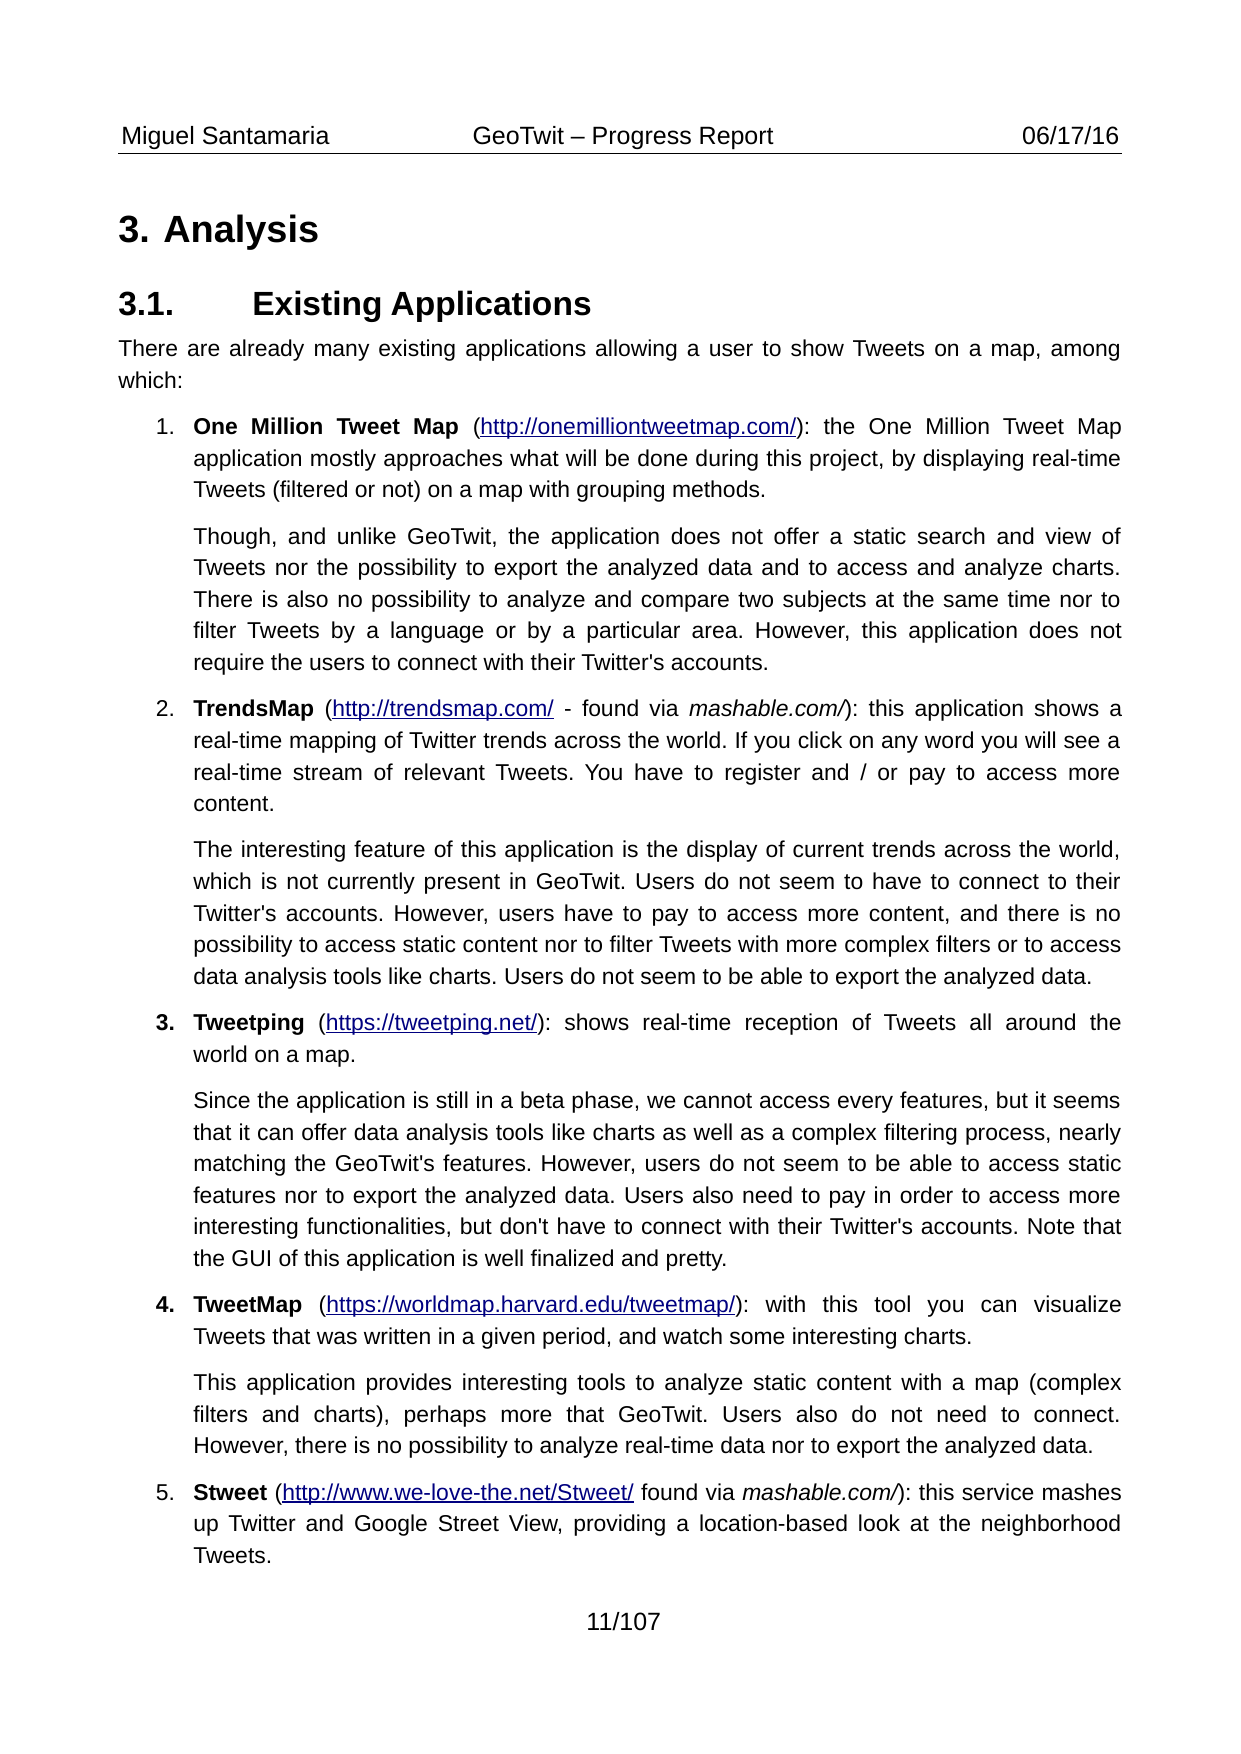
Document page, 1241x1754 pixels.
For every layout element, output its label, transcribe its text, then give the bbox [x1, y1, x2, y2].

subtitle Existing Applications [118, 284, 1122, 323]
list Since the application is still in a beta phase, we cannot access every features, but it seems that it can offer data analysis tools like charts as well as a complex filtering process, nearly matching the GeoTwit's features. However, users do not seem to be able to access static features nor to export the analyzed data. Users also need to pay in order to access more interesting functionalities, but don't have to connect with their Twitter's accounts. Note that the GUI of this application is well finalized and pretty. [156, 1087, 1122, 1271]
list TrendsMap (http://trendsmap.com/ - found via mashable.com/): this application shows a real-time mapping of Twitter trends across the world. If you click on any word you will see a real-time stream of relevant Tweets. You have to register and / or pay to access more content. [156, 695, 1122, 816]
list Stweet (http://www.we-love-the.net/Stweet/ found via mashable.com/): this service mashes up Twitter and Google Street View, providing a location-based look at the neighborhood Tweets. [156, 1478, 1122, 1568]
list Tweetping (https://tweetping.net/): shows real-time reception of Tweets all around the world on a map. [156, 1009, 1122, 1067]
list One Million Tweet Map (http://onemilliontweetmap.com/): the One Million Tweet Map application mostly approaches what will be done during this project, by displaying real-time Tweets (filtered or not) on a map with grouping methods. [156, 413, 1122, 503]
text There are already many existing applications allowing a user to show Tweets on a map, among which: [118, 335, 1122, 393]
list The interesting feature of this application is the display of current trends across the world, which is not currently present in GeoTwit. Users do not seem to have to connect to their Twitter's accounts. However, users have to pay to access more content, and there is no possibility to access static content nor to filter Tweets with more complex filters or to access data analysis tools like charts. Users do not seem to be able to export the analyzed data. [156, 836, 1122, 989]
list Though, and unlike GeoTwit, the application does not offer a static search and view of Tweets nor the possibility to export the analyzed data and to access and analyze charts. There is also no possibility to analyze and compare two subjects at the same time nor to filter Tweets by a language or by a particular area. However, this application does not require the users to connect with their Twitter's accounts. [156, 523, 1122, 675]
list This application provides interesting tools to analyze static content with a map (complex filters and charts), perhaps more that GeoTwit. Users also do not need to connect. However, there is no possibility to analyze real-time data nor to export the analyzed data. [156, 1369, 1122, 1458]
list TweetMap (https://worldmap.harvard.edu/tweetmap/): with this tool you can visualize Tweets that was written in a given period, and watch some interesting charts. [156, 1291, 1122, 1349]
subtitle Analysis [118, 207, 1122, 251]
